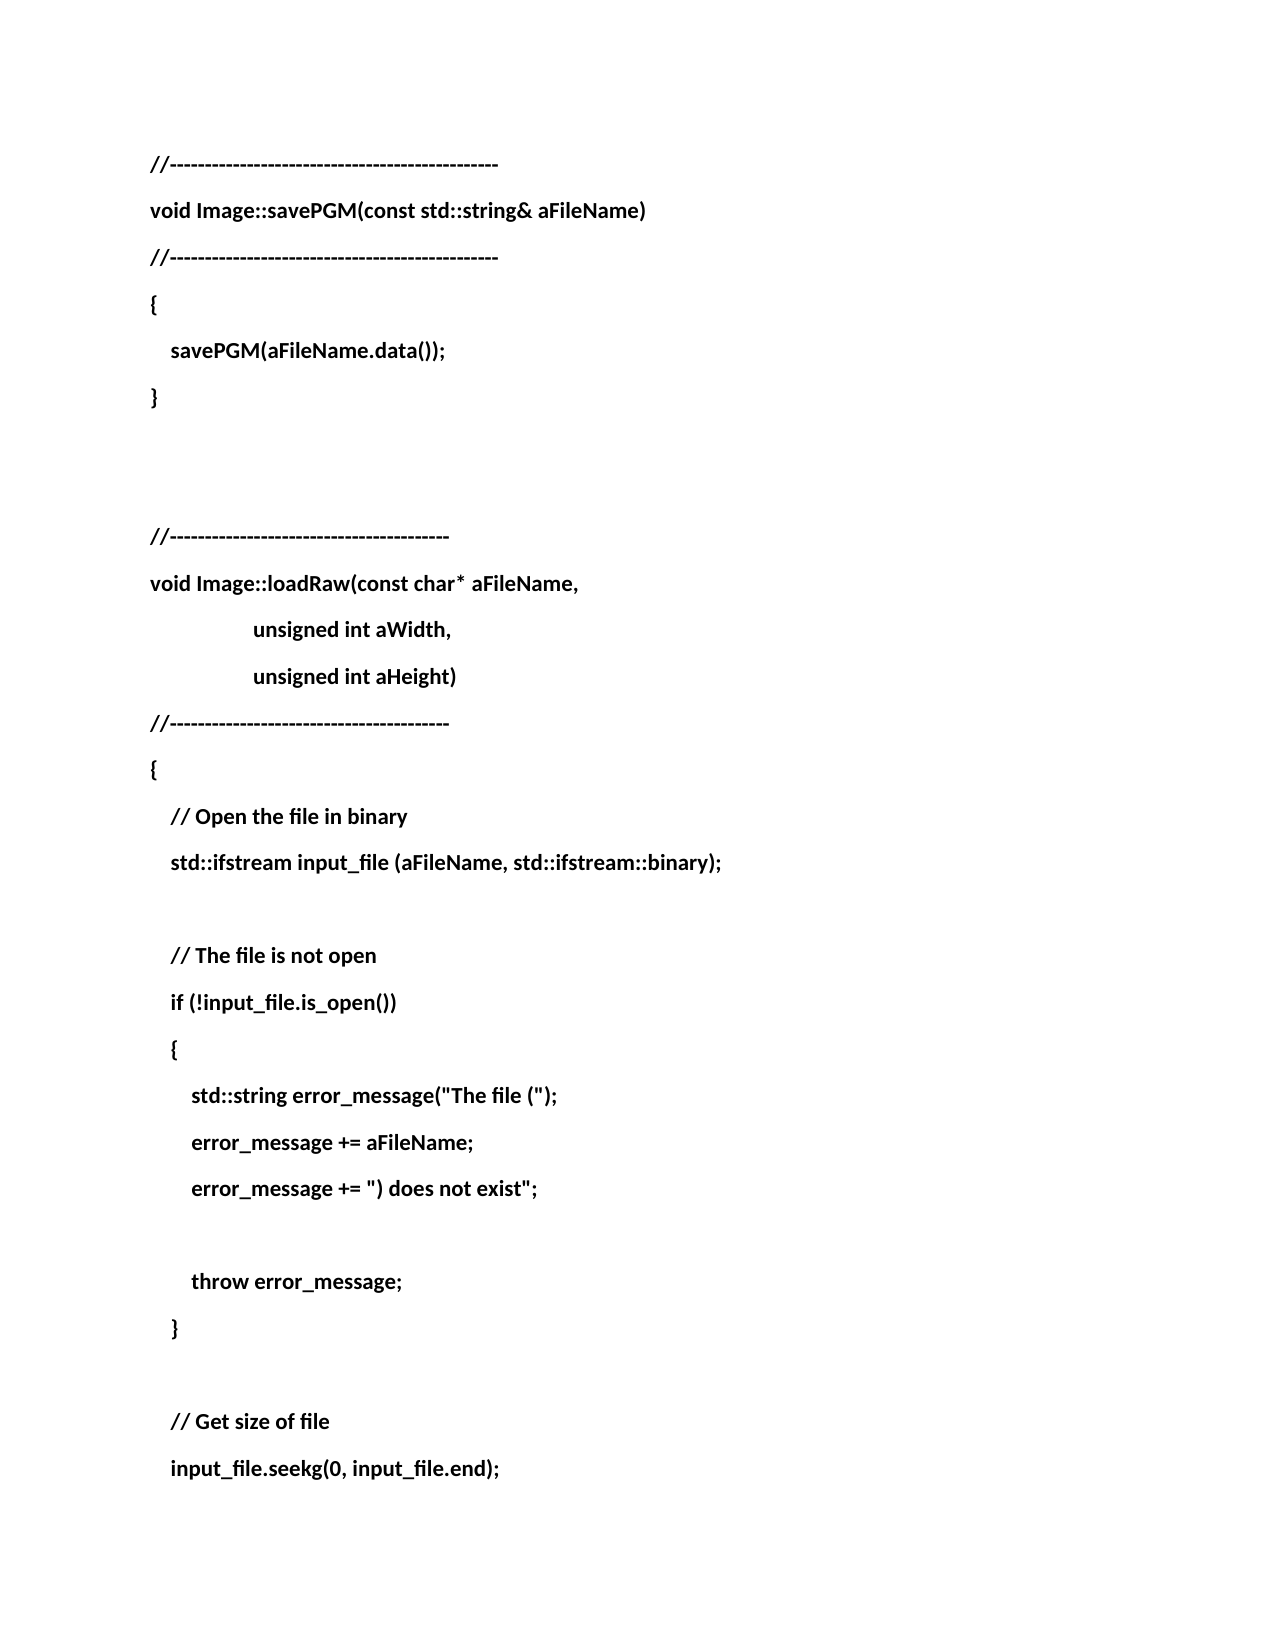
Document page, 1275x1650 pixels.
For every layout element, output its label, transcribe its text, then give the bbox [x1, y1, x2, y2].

text error_message += aFileName; [150, 1128, 1125, 1156]
text //---------------------------------------- [150, 709, 1125, 737]
text void Image::savePGM(const std::string& aFileName) [150, 197, 1125, 224]
text { [150, 1035, 1125, 1063]
text } [150, 383, 1125, 411]
text { [150, 290, 1125, 318]
text { [150, 755, 1125, 783]
text error_message += ") does not exist"; [150, 1174, 1125, 1202]
text input_file.seekg(0, input_file.end); [150, 1454, 1125, 1482]
text void Image::loadRaw(const char* aFileName, [150, 569, 1125, 597]
text // The file is not open [150, 942, 1125, 969]
text savePGM(aFileName.data()); [150, 336, 1125, 364]
text //---------------------------------------- [150, 522, 1125, 551]
text //----------------------------------------------- [150, 150, 1125, 178]
text std::string error_message("The file ("); [150, 1081, 1125, 1109]
text unsigned int aWidth, [150, 616, 1125, 644]
text std::ifstream input_file (aFileName, std::ifstream::binary); [150, 848, 1125, 876]
text //----------------------------------------------- [150, 243, 1125, 271]
text throw error_message; [150, 1267, 1125, 1296]
text if (!input_file.is_open()) [150, 988, 1125, 1016]
text unsigned int aHeight) [150, 662, 1125, 690]
text // Get size of file [150, 1407, 1125, 1435]
text } [150, 1314, 1125, 1342]
text // Open the file in binary [150, 802, 1125, 830]
